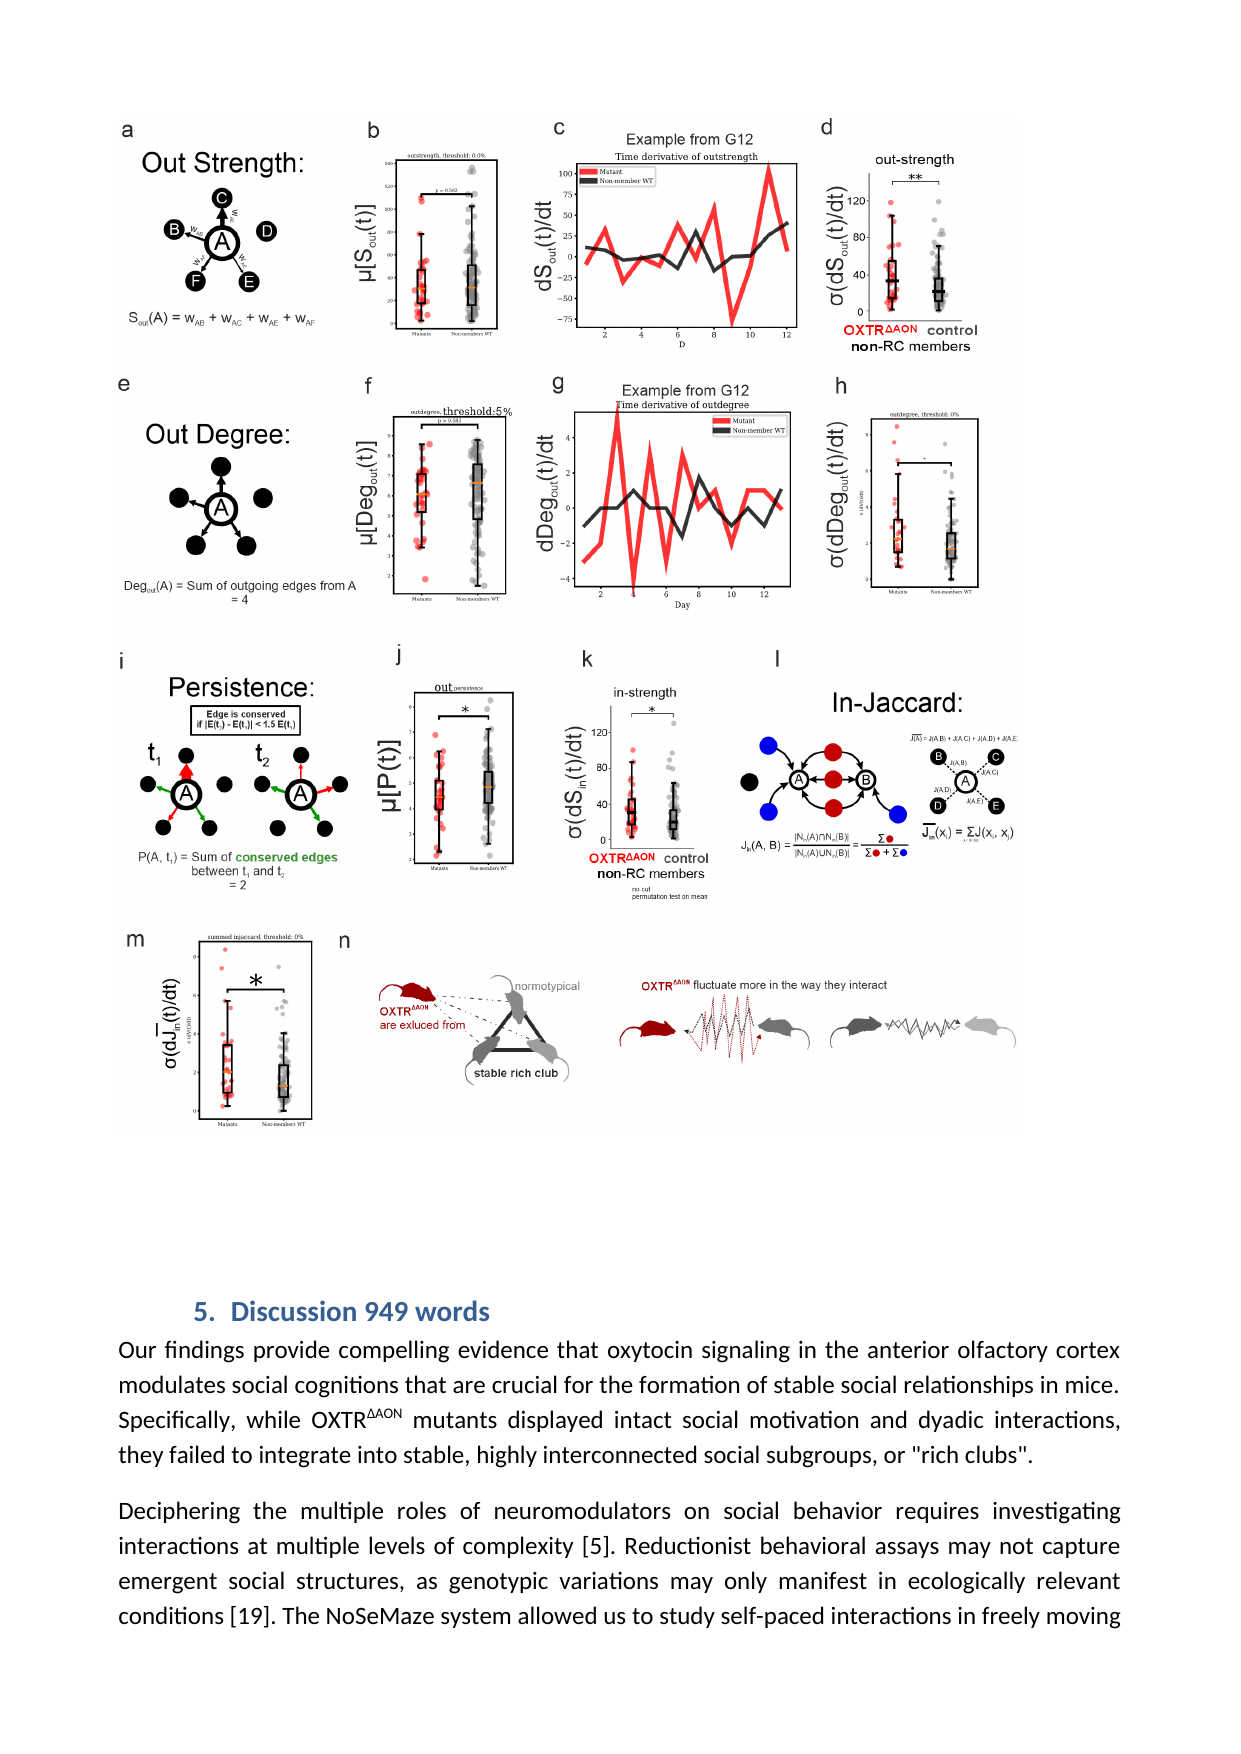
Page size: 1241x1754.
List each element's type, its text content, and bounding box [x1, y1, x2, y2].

text Our findings provide compelling evidence that oxytocin signaling in the anterior olfactory cortex modulates social cognitions that are crucial for the formation of stable social relationships in mice. Specifically, while OXTRΔAON mutants displayed intact social motivation and dyadic interactions, they failed to integrate into stable, highly interconnected social subgroups, or "rich clubs". [118, 1334, 1122, 1470]
subtitle Discussion 949 words [193, 1293, 1122, 1329]
text Deciphering the multiple roles of neuromodulators on social behavior requires investigating interactions at multiple levels of complexity [5]. Reductionist behavioral assays may not capture emergent social structures, as genotypic variations may only manifest in ecologically relevant conditions [19]. The NoSeMaze system allowed us to study self-paced interactions in freely moving [118, 1495, 1122, 1631]
picture [118, 118, 1019, 1132]
